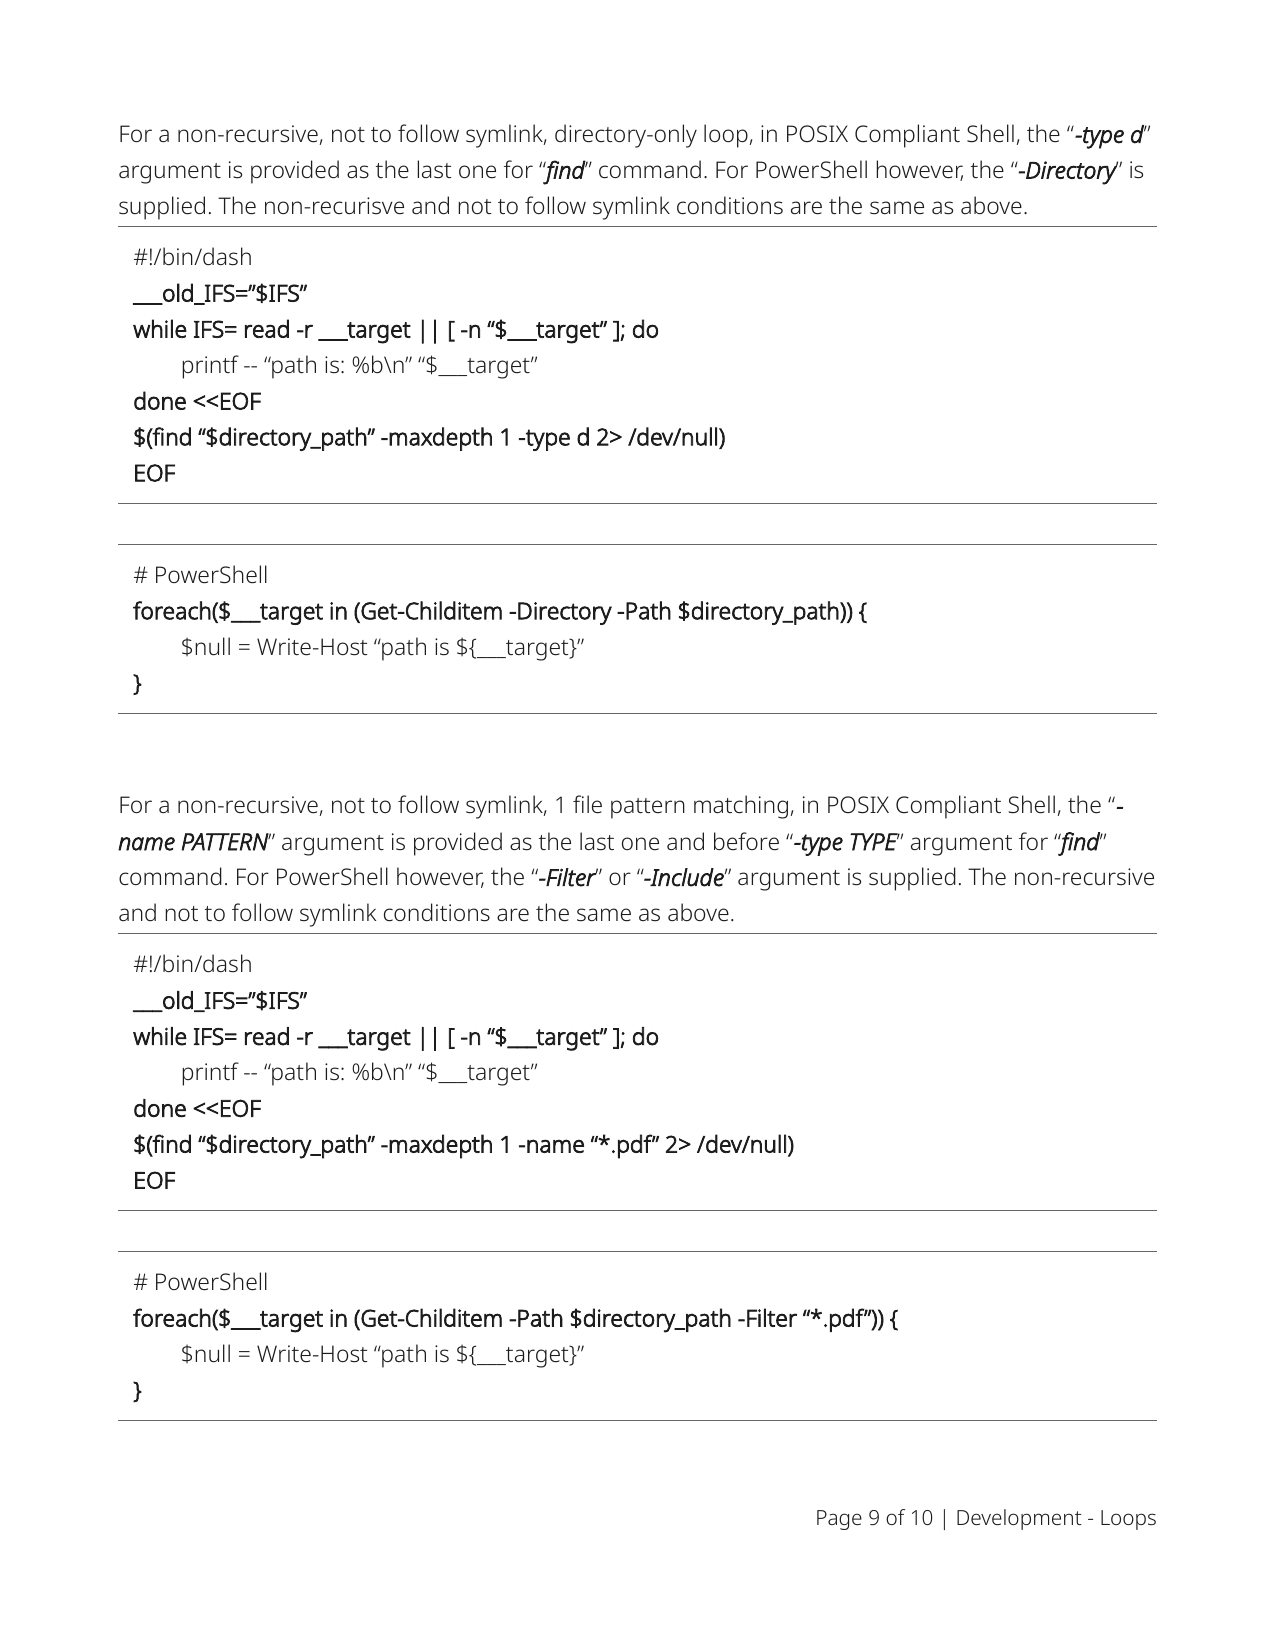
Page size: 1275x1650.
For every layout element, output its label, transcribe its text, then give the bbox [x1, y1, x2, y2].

text foreach($___target in (Get-Childitem -Path $directory_path -Filter “*.pdf”)) { [118, 1287, 1157, 1323]
text while IFS= read -r ___target || [ -n “$___target” ]; do [118, 298, 1157, 334]
text done <<EOF [118, 1077, 1157, 1113]
text # PowerShell [118, 1252, 1157, 1287]
text For a non-recursive, not to follow symlink, directory-only loop, in POSIX Compliant Shell, the “-type d” argument is provided as the last one for “find” command. For PowerShell however, the “-Directory” is supplied. The non-recurisve and not to follow symlink conditions are the same as above. [118, 118, 1157, 221]
text For a non-recursive, not to follow symlink, 1 file pattern matching, in POSIX Compliant Shell, the “-name PATTERN” argument is provided as the last one and before “-type TYPE” argument for “find” command. For PowerShell however, the “-Filter” or “-Include” argument is supplied. The non-recursive and not to follow symlink conditions are the same as above. [118, 789, 1157, 928]
text #!/bin/dash [118, 227, 1157, 262]
text $(find “$directory_path” -maxdepth 1 -type d 2> /dev/null) [118, 406, 1157, 442]
text ___old_IFS=”$IFS” [118, 969, 1157, 1005]
text while IFS= read -r ___target || [ -n “$___target” ]; do [118, 1005, 1157, 1041]
text $null = Write-Host “path is ${___target}” [118, 1323, 1157, 1359]
text } [118, 651, 1157, 713]
text printf -- “path is: %b\n” “$___target” [118, 1041, 1157, 1077]
text # PowerShell [118, 545, 1157, 579]
text } [118, 1359, 1157, 1420]
text #!/bin/dash [118, 934, 1157, 969]
text done <<EOF [118, 370, 1157, 406]
text $(find “$directory_path” -maxdepth 1 -name “*.pdf” 2> /dev/null) [118, 1113, 1157, 1149]
text $null = Write-Host “path is ${___target}” [118, 616, 1157, 651]
text EOF [118, 442, 1157, 503]
text ___old_IFS=”$IFS” [118, 262, 1157, 298]
text foreach($___target in (Get-Childitem -Directory -Path $directory_path)) { [118, 579, 1157, 616]
text EOF [118, 1149, 1157, 1210]
text printf -- “path is: %b\n” “$___target” [118, 334, 1157, 370]
